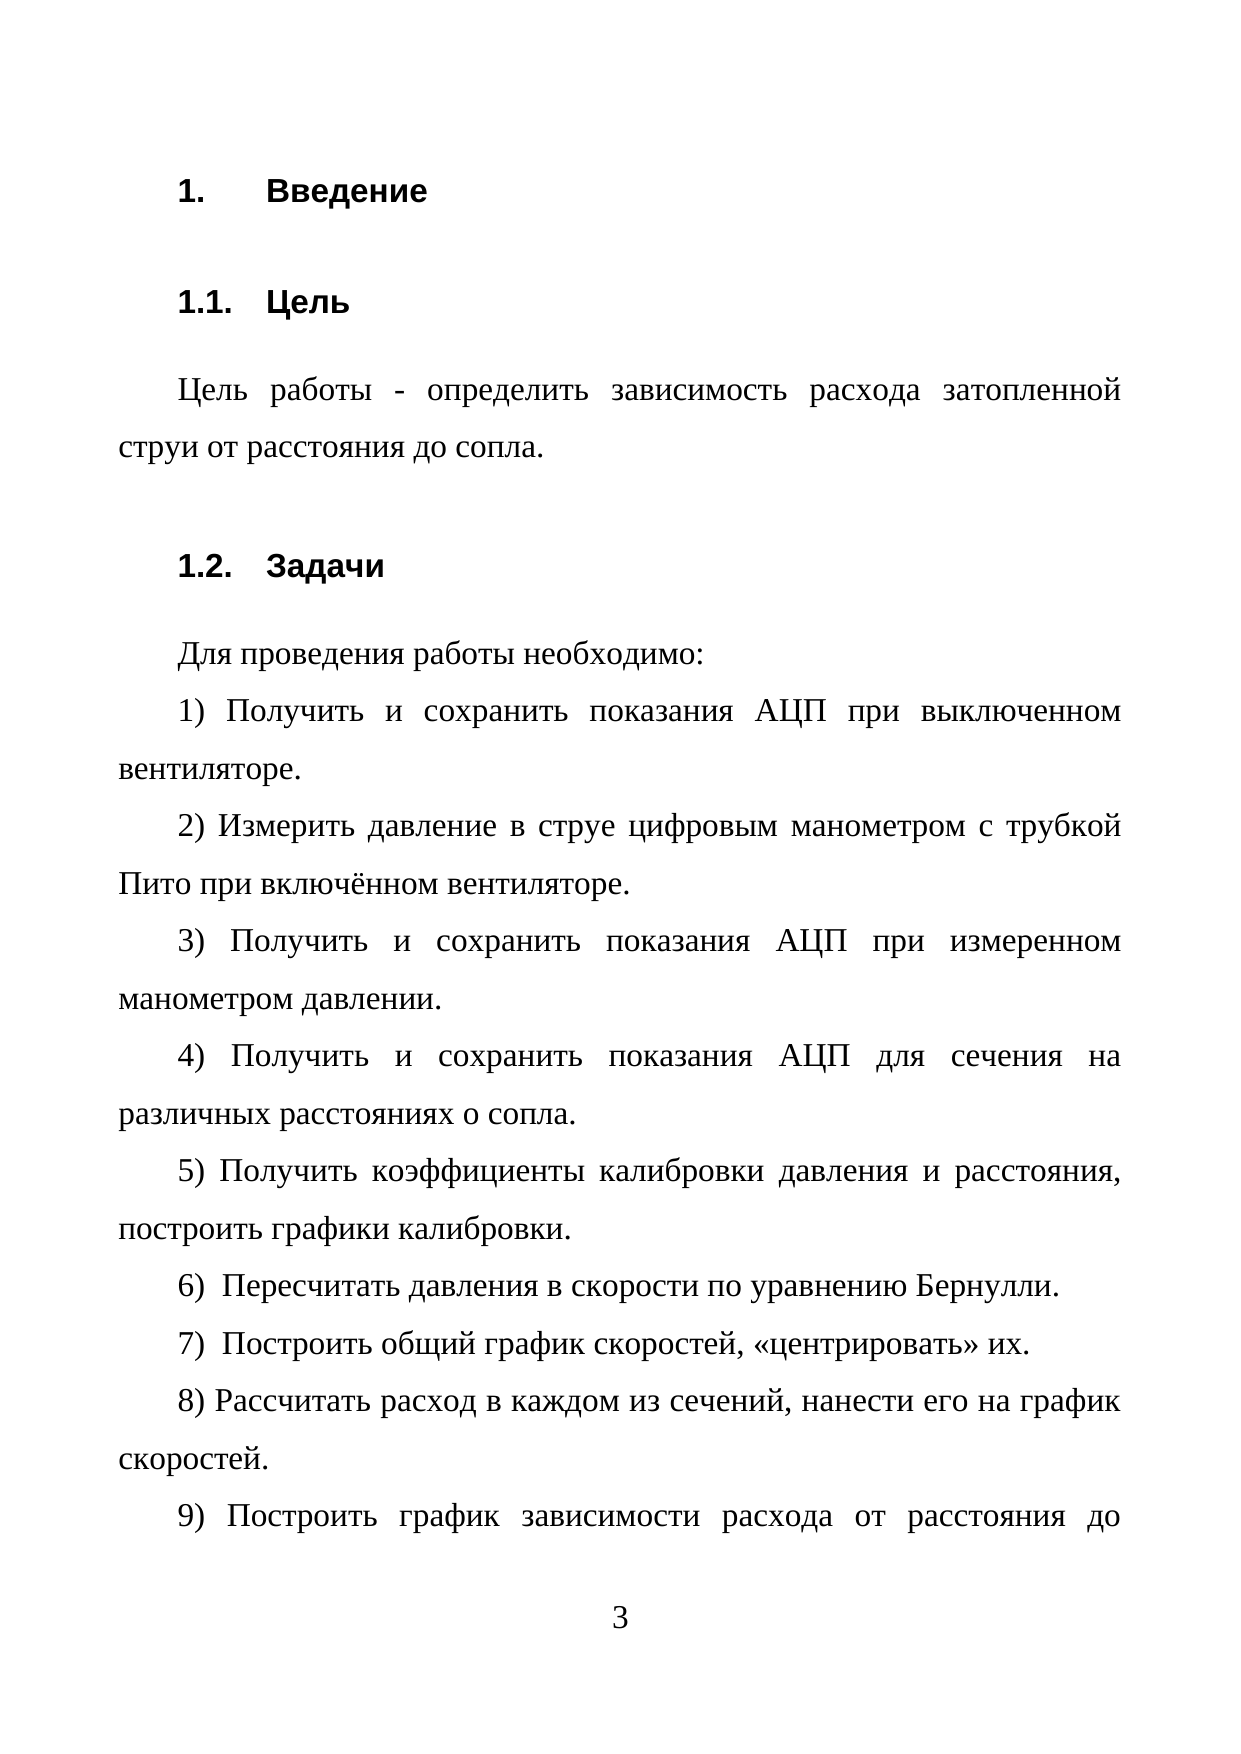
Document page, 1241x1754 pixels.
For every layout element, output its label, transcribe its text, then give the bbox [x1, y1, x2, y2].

text 7) Построить общий график скоростей, «центрировать» их. [118, 1323, 1122, 1361]
text 2) Измерить давление в струе цифровым манометром с трубкой Пито при включённом вентиляторе. [118, 806, 1122, 901]
text 3) Получить и сохранить показания АЦП при измеренном манометром давлении. [118, 921, 1122, 1016]
text Для проведения работы необходимо: [118, 633, 1122, 671]
text 1) Получить и сохранить показания АЦП при выключенном вентиляторе. [118, 691, 1122, 786]
subtitle Введение [118, 171, 1122, 210]
text Цель работы - определить зависимость расхода затопленной струи от расстояния до сопла. [118, 369, 1122, 465]
text 6) Пересчитать давления в скорости по уравнению Бернулли. [118, 1266, 1122, 1304]
subtitle Цель [118, 282, 1122, 320]
text 4) Получить и сохранить показания АЦП для сечения на различных расстояниях о сопла. [118, 1036, 1122, 1131]
text 9) Построить график зависимости расхода от расстояния до [118, 1496, 1122, 1534]
text 8) Рассчитать расход в каждом из сечений, нанести его на график скоростей. [118, 1381, 1122, 1476]
subtitle Задачи [118, 546, 1122, 584]
text 5) Получить коэффициенты калибровки давления и расстояния, построить графики калибровки. [118, 1151, 1122, 1246]
